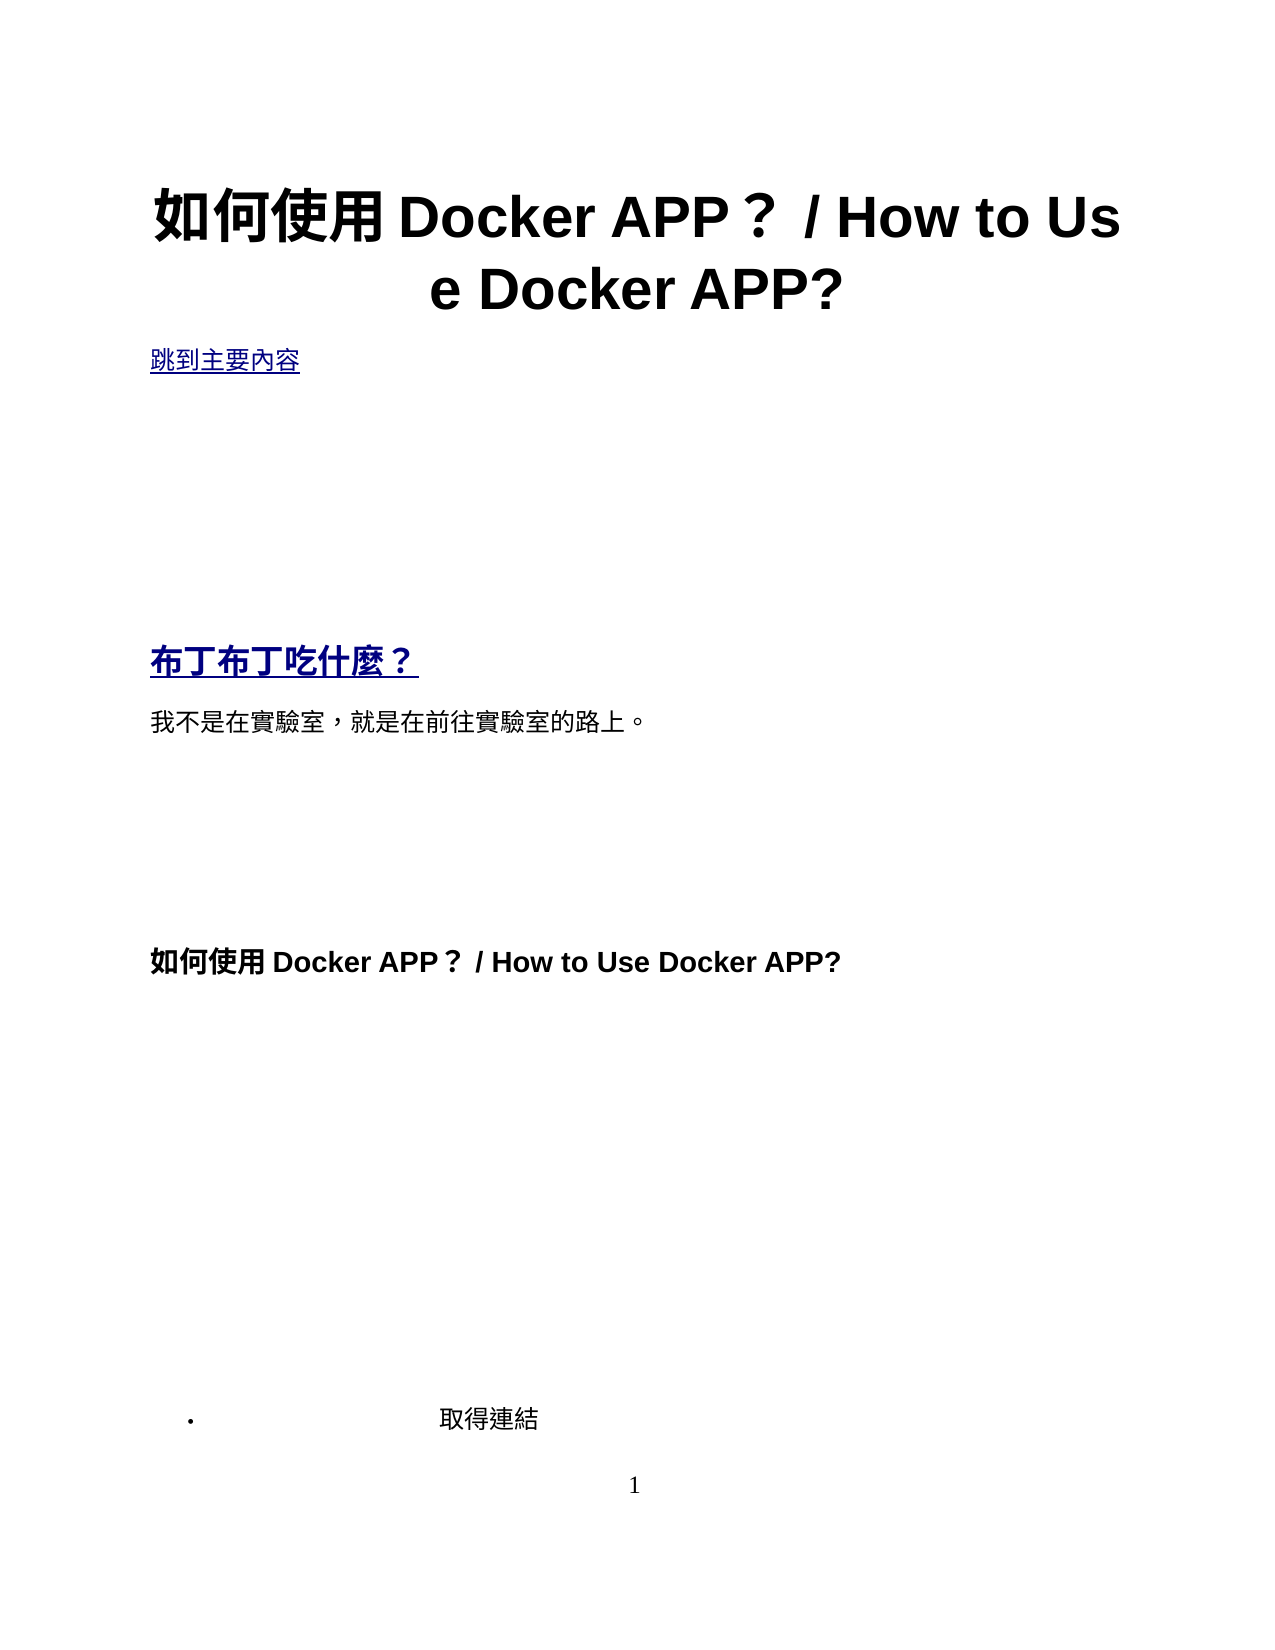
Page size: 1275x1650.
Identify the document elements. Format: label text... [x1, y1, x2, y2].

subtitle 如何使用Docker APP？ / How to Use Docker APP? [150, 941, 1125, 981]
text 跳到主要內容 [150, 343, 1125, 377]
text 我不是在實驗室，就是在前往實驗室的路上。 [150, 704, 1125, 738]
list 取得連結 [187, 1220, 1125, 1435]
title 如何使用Docker APP？ / How to Use Docker APP? [150, 175, 1125, 322]
subtitle 布丁布丁吃什麼？ [150, 637, 1125, 683]
